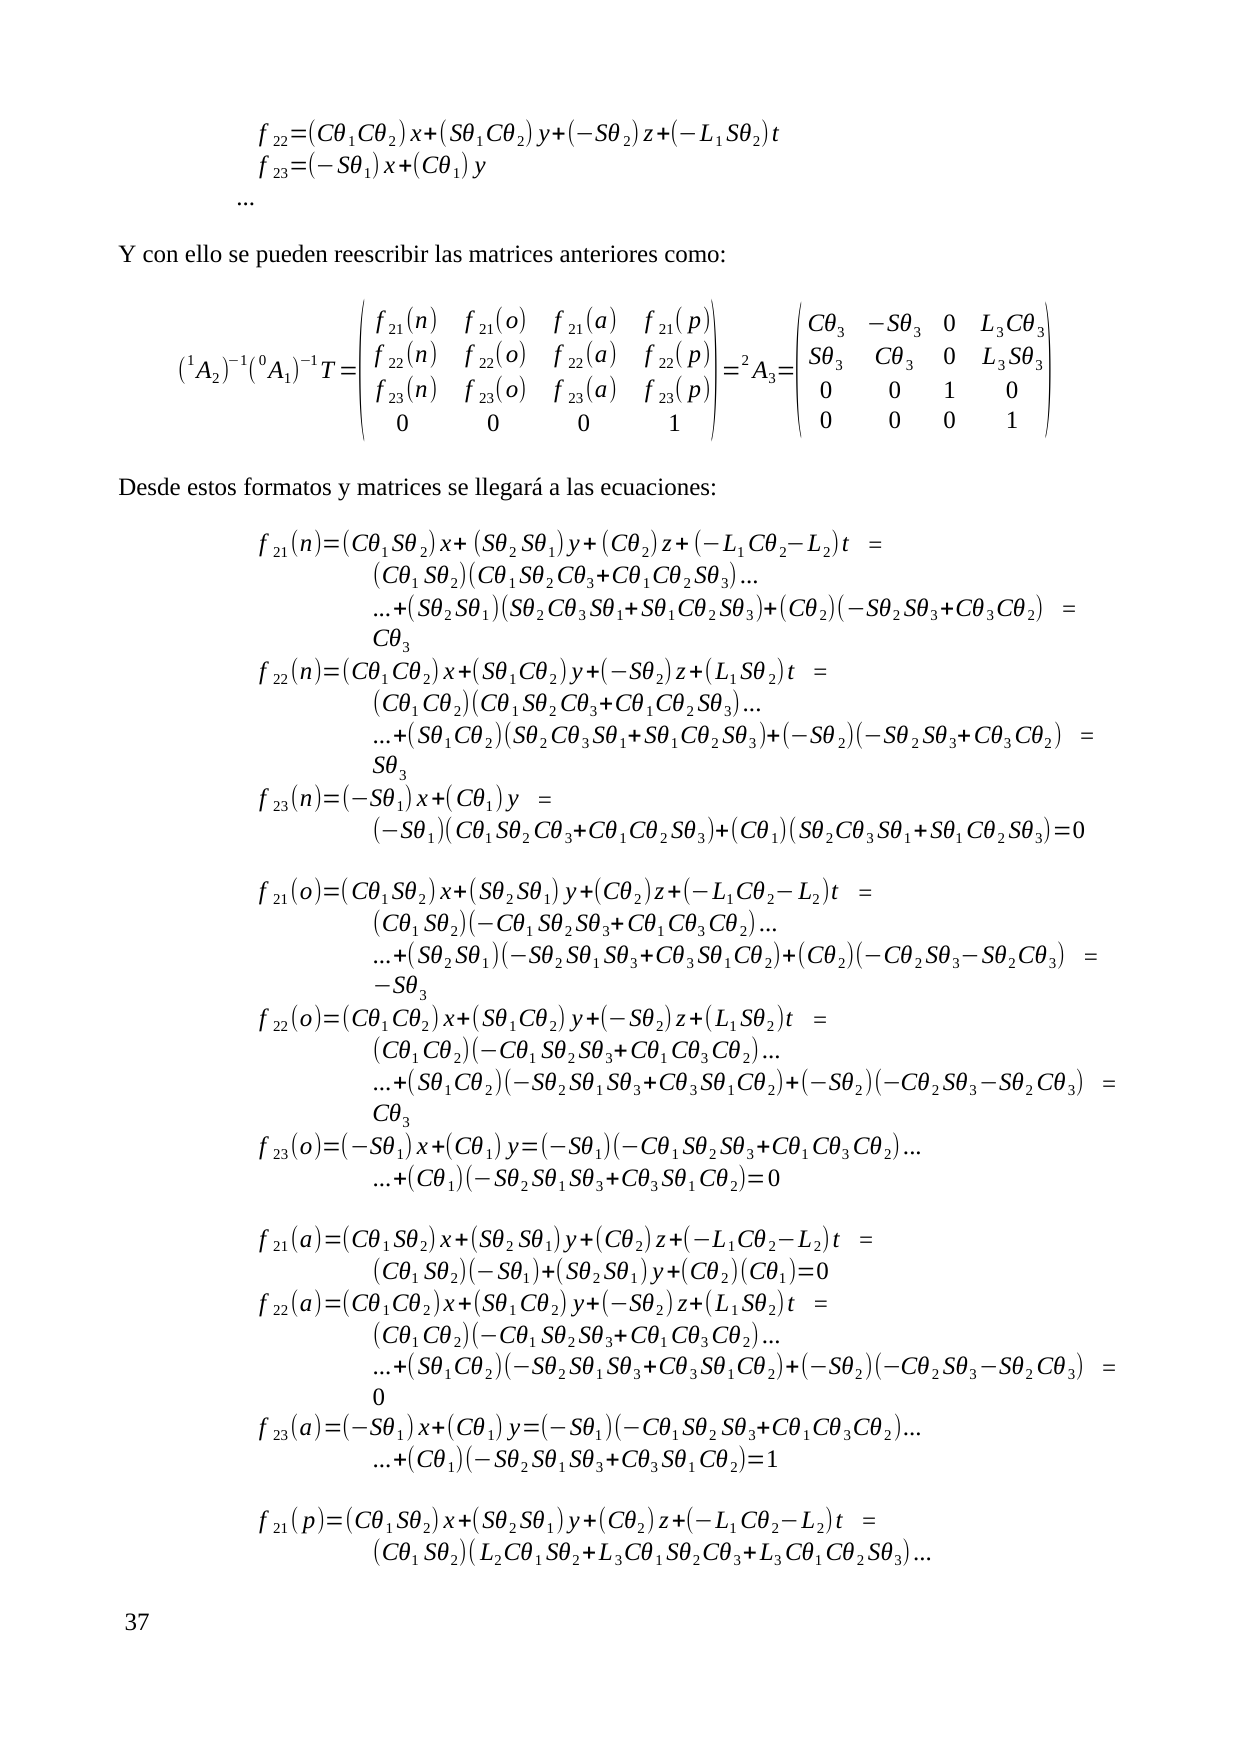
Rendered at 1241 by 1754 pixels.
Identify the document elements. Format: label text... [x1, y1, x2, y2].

text = [354, 592, 1122, 624]
text Y con ello se pueden reescribir las matrices anteriores como: [118, 239, 1122, 268]
text = [236, 529, 1122, 561]
text = [236, 1223, 1122, 1256]
text = [354, 720, 1122, 752]
text Desde estos formatos y matrices se llegará a las ecuaciones: [118, 472, 1122, 500]
text ... [236, 182, 1122, 211]
text = [236, 783, 1122, 815]
text = [236, 1287, 1122, 1319]
text = [236, 1003, 1122, 1035]
text = [354, 1035, 1122, 1099]
text = [236, 1505, 1122, 1537]
text = [354, 1351, 1122, 1383]
text = [236, 876, 1122, 908]
text = [236, 656, 1122, 688]
text = [354, 940, 1122, 972]
